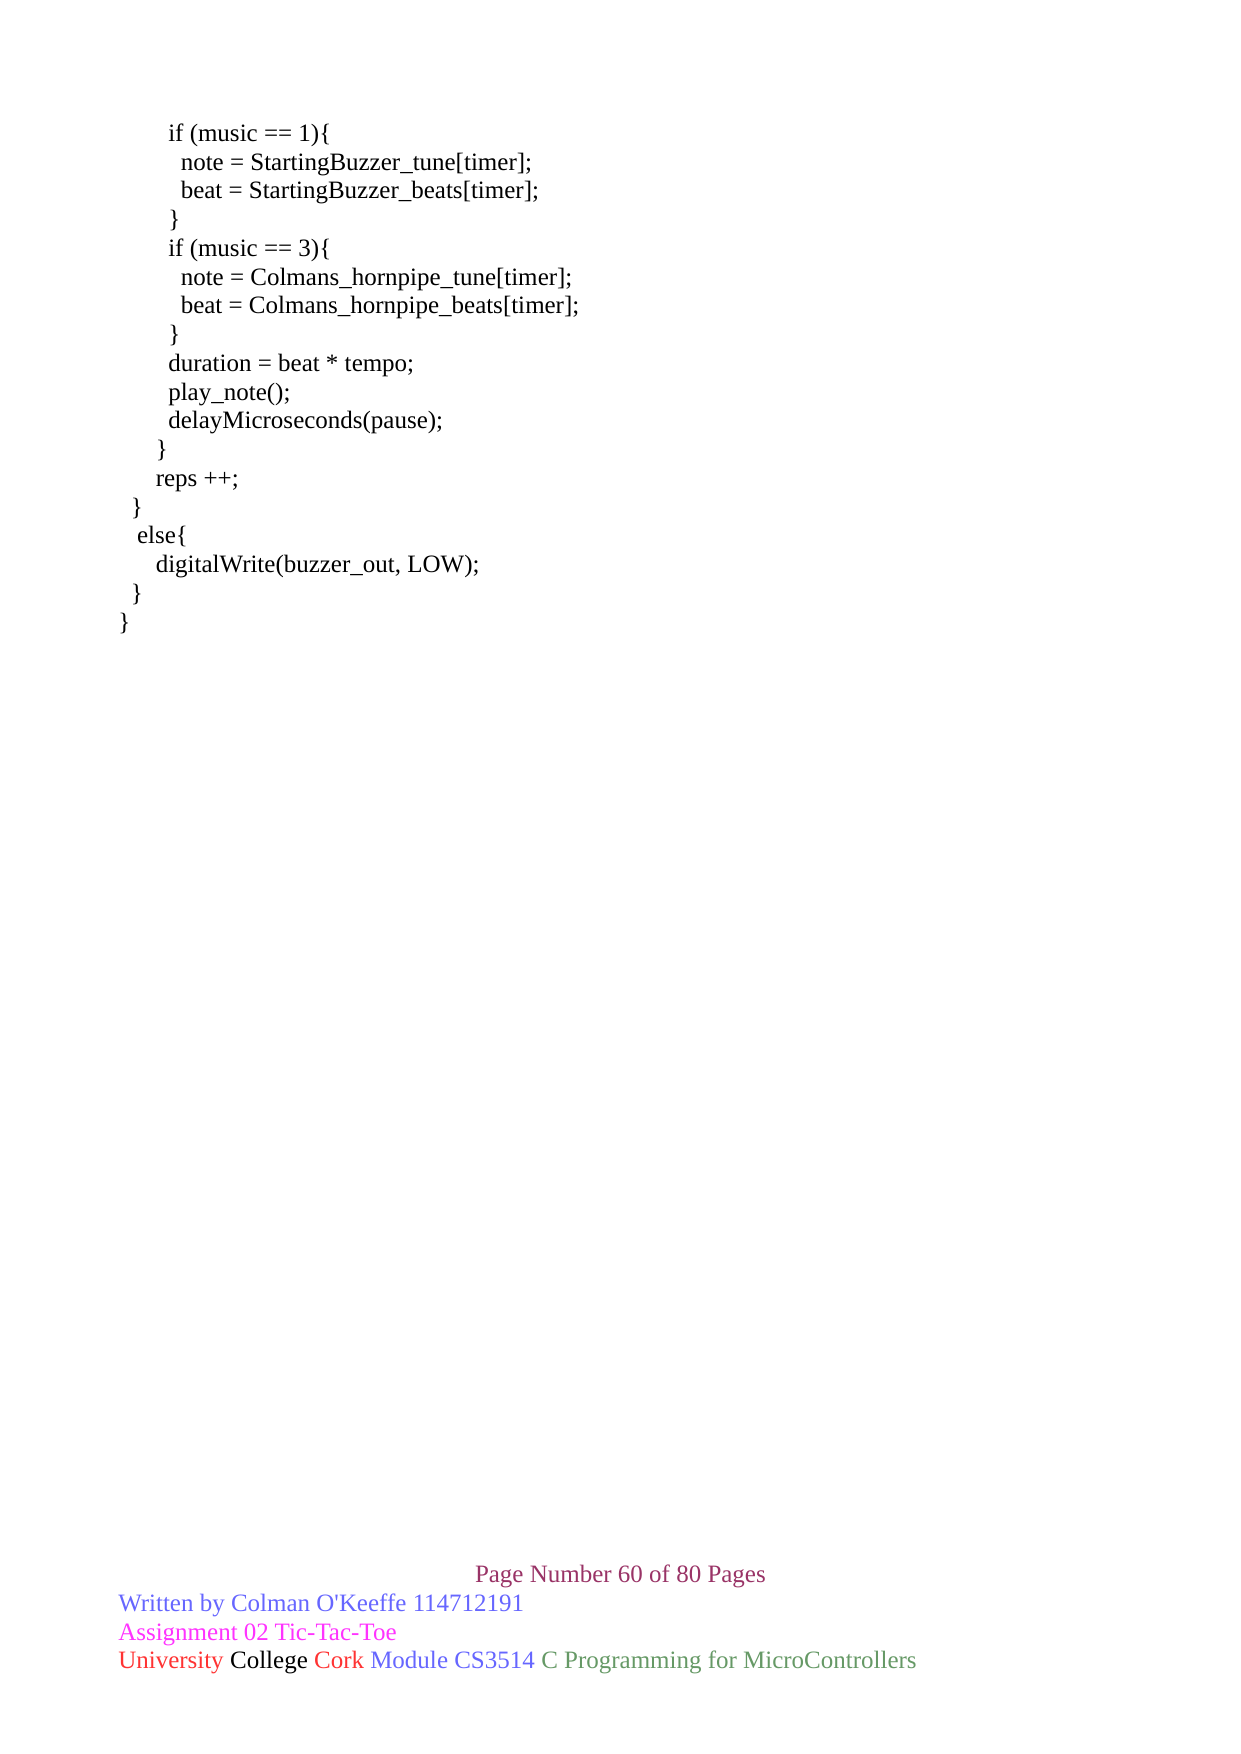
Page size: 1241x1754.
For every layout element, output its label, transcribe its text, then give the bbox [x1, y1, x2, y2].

text beat = StartingBuzzer_beats[timer]; [118, 176, 1122, 204]
text delayMicroseconds(pause); [118, 406, 1122, 434]
text duration = beat * tempo; [118, 348, 1122, 377]
text note = StartingBuzzer_tune[timer]; [118, 147, 1122, 176]
text reps ++; [118, 463, 1122, 492]
text note = Colmans_hornpipe_tune[timer]; [118, 262, 1122, 291]
text } [118, 578, 1122, 607]
text else{ [118, 521, 1122, 549]
text if (music == 1){ [118, 118, 1122, 147]
text beat = Colmans_hornpipe_beats[timer]; [118, 291, 1122, 319]
text if (music == 3){ [118, 233, 1122, 262]
text } [118, 434, 1122, 463]
text } [118, 319, 1122, 348]
text } [118, 204, 1122, 233]
text digitalWrite(buzzer_out, LOW); [118, 549, 1122, 578]
text } [118, 607, 1122, 636]
text play_note(); [118, 377, 1122, 406]
text } [118, 492, 1122, 521]
